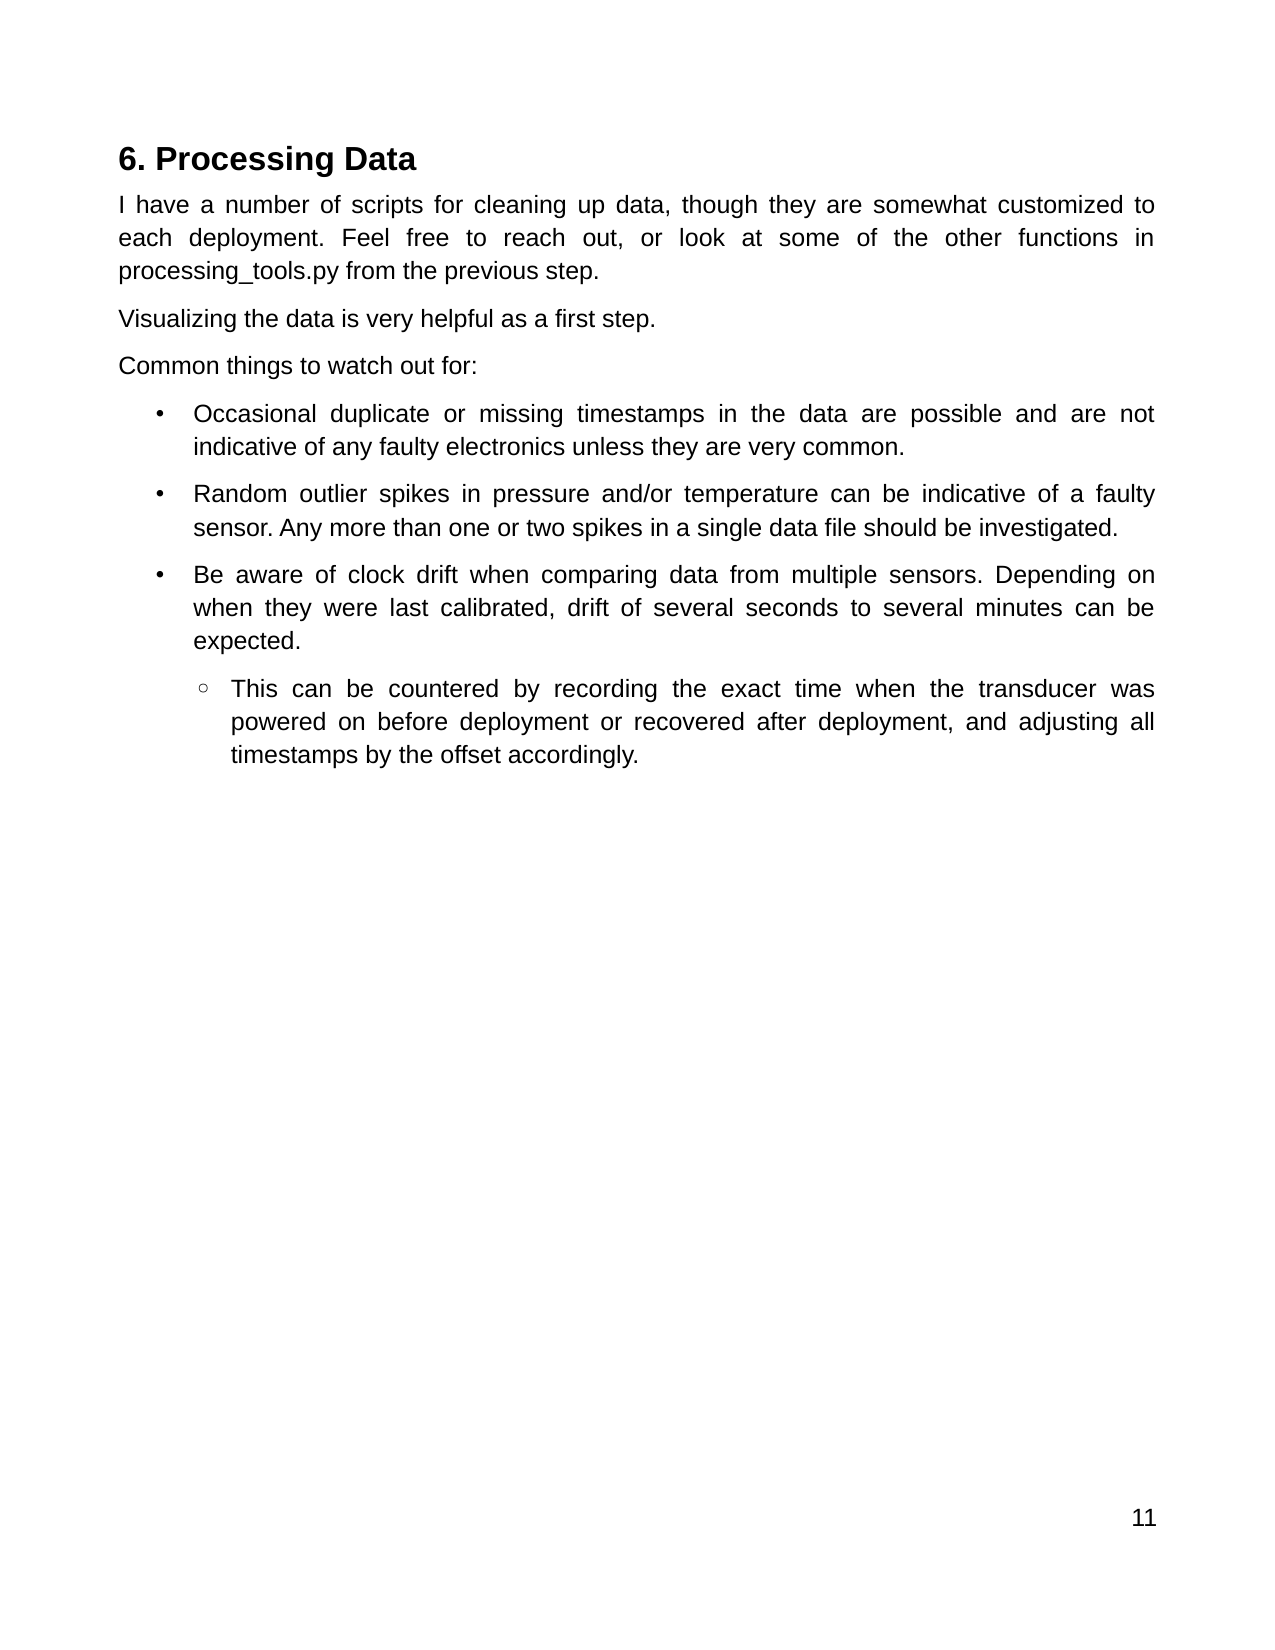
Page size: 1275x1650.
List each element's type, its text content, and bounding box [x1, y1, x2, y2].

subtitle 6. Processing Data [118, 139, 1157, 177]
text I have a number of scripts for cleaning up data, though they are somewhat customized to each deployment. Feel free to reach out, or look at some of the other functions in processing_tools.py from the previous step. [118, 190, 1157, 285]
text Visualizing the data is very helpful as a first step. [118, 303, 1157, 332]
list Random outlier spikes in pressure and/or temperature can be indicative of a faulty sensor. Any more than one or two spikes in a single data file should be investigated. [156, 479, 1157, 541]
text Common things to watch out for: [118, 351, 1157, 380]
list Be aware of clock drift when comparing data from multiple sensors. Depending on when they were last calibrated, drift of several seconds to several minutes can be expected. [156, 560, 1157, 655]
list Occasional duplicate or missing timestamps in the data are possible and are not indicative of any faulty electronics unless they are very common. [156, 399, 1157, 461]
list This can be countered by recording the exact time when the transducer was powered on before deployment or recovered after deployment, and adjusting all timestamps by the offset accordingly. [193, 674, 1157, 769]
